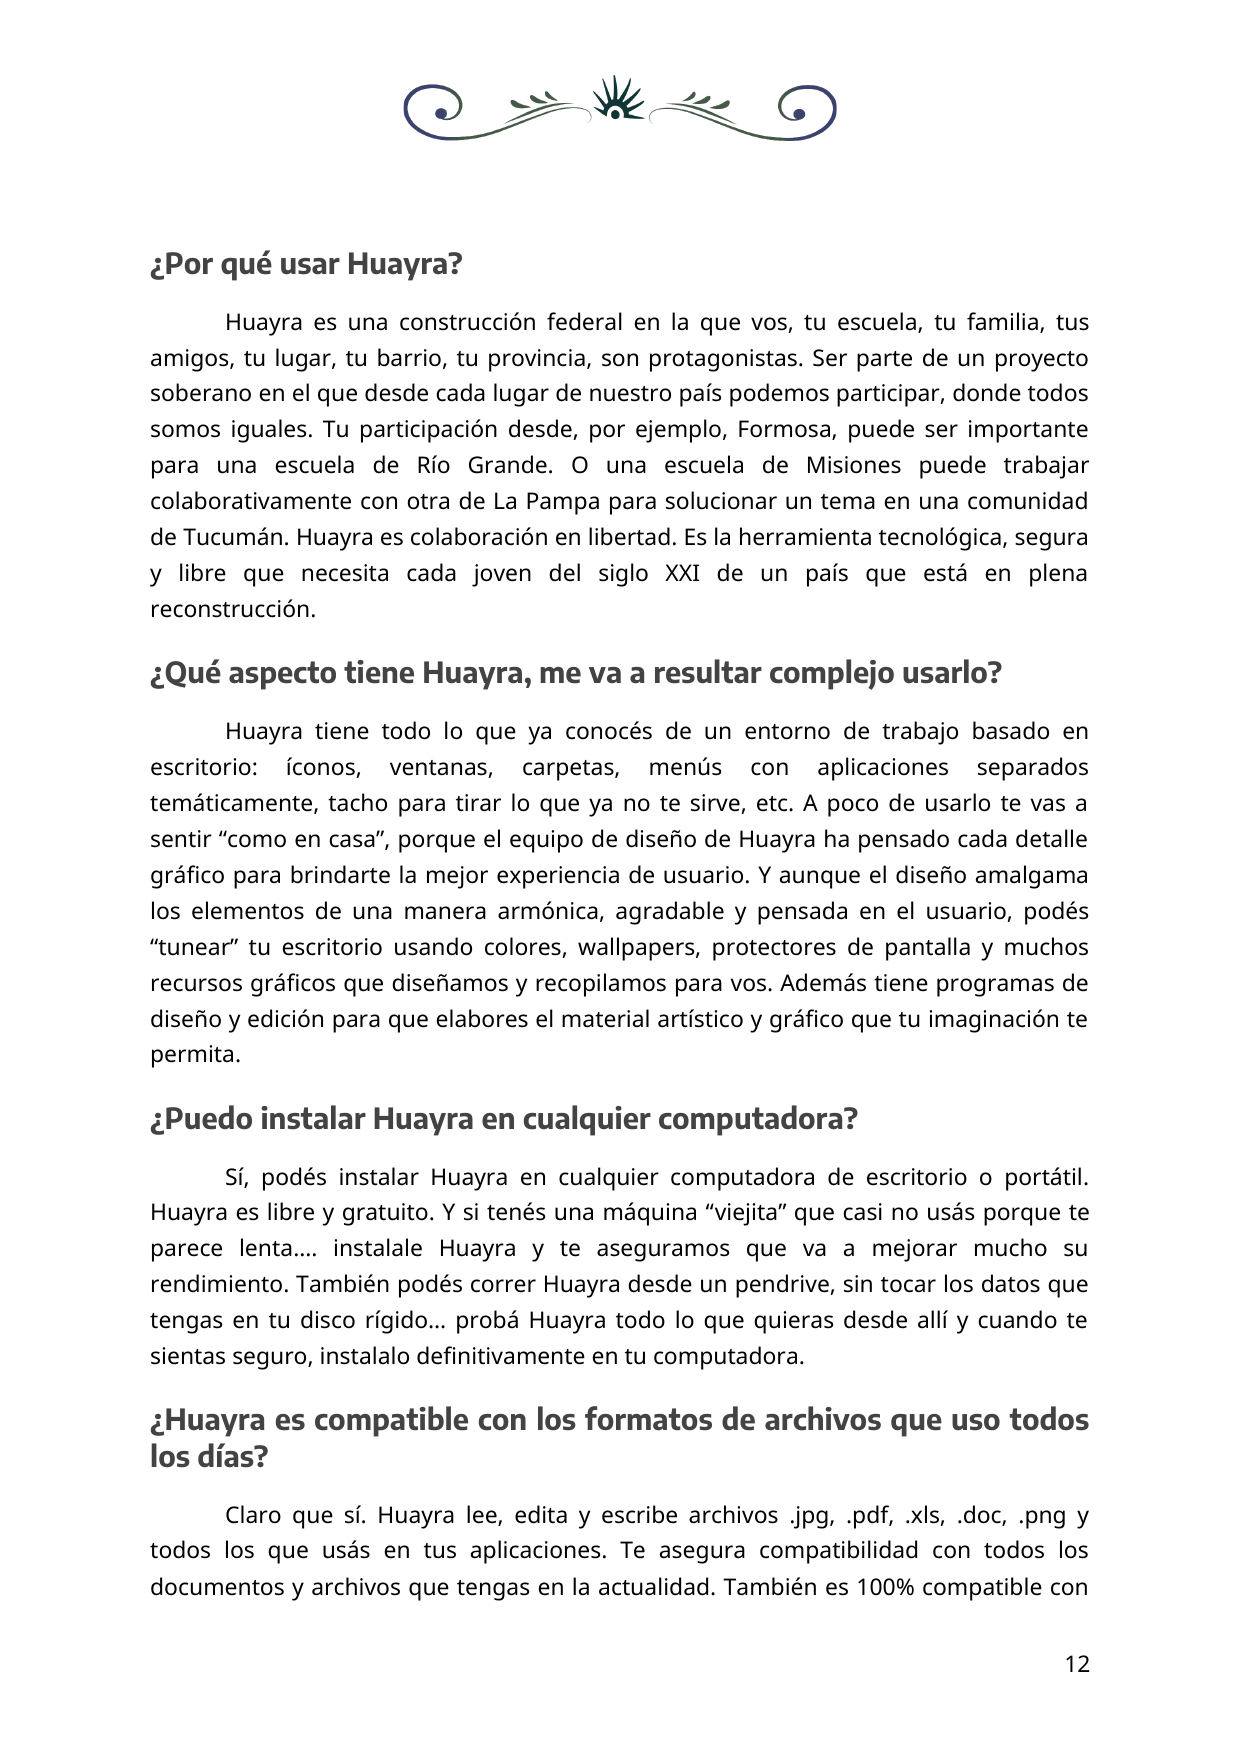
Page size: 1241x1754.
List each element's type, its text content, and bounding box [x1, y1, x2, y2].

text Sí, podés instalar Huayra en cualquier computadora de escritorio o portátil. Huayra es libre y gratuito. Y si tenés una máquina “viejita” que casi no usás porque te parece lenta…. instalale Huayra y te aseguramos que va a mejorar mucho su rendimiento. También podés correr Huayra desde un pendrive, sin tocar los datos que tengas en tu disco rígido… probá Huayra todo lo que quieras desde allí y cuando te sientas seguro, instalalo definitivamente en tu computadora. [150, 1160, 1090, 1371]
text Huayra es una construcción federal en la que vos, tu escuela, tu familia, tus amigos, tu lugar, tu barrio, tu provincia, son protagonistas. Ser parte de un proyecto soberano en el que desde cada lugar de nuestro país podemos participar, donde todos somos iguales. Tu participación desde, por ejemplo, Formosa, puede ser importante para una escuela de Río Grande. O una escuela de Misiones puede trabajar colaborativamente con otra de La Pampa para solucionar un tema en una comunidad de Tucumán. Huayra es colaboración en libertad. Es la herramienta tecnológica, segura y libre que necesita cada joven del siglo XXI de un país que está en plena reconstrucción. [150, 306, 1090, 624]
subtitle ¿Qué aspecto tiene Huayra, me va a resultar complejo usarlo? [150, 654, 1090, 690]
subtitle ¿Por qué usar Huayra? [150, 244, 1090, 281]
subtitle ¿Huayra es compatible con los formatos de archivos que uso todos los días? [150, 1401, 1090, 1474]
subtitle ¿Puedo instalar Huayra en cualquier computadora? [150, 1099, 1090, 1136]
text Claro que sí. Huayra lee, edita y escribe archivos .jpg, .pdf, .xls, .doc, .png y todos los que usás en tus aplicaciones. Te asegura compatibilidad con todos los documentos y archivos que tengas en la actualidad. También es 100% compatible con [150, 1498, 1090, 1602]
picture [403, 75, 837, 141]
text Huayra tiene todo lo que ya conocés de un entorno de trabajo basado en escritorio: íconos, ventanas, carpetas, menús con aplicaciones separados temáticamente, tacho para tirar lo que ya no te sirve, etc. A poco de usarlo te vas a sentir “como en casa”, porque el equipo de diseño de Huayra ha pensado cada detalle gráfico para brindarte la mejor experiencia de usuario. Y aunque el diseño amalgama los elementos de una manera armónica, agradable y pensada en el usuario, podés “tunear” tu escritorio usando colores, wallpapers, protectores de pantalla y muchos recursos gráficos que diseñamos y recopilamos para vos. Además tiene programas de diseño y edición para que elabores el material artístico y gráfico que tu imaginación te permita. [150, 715, 1090, 1070]
